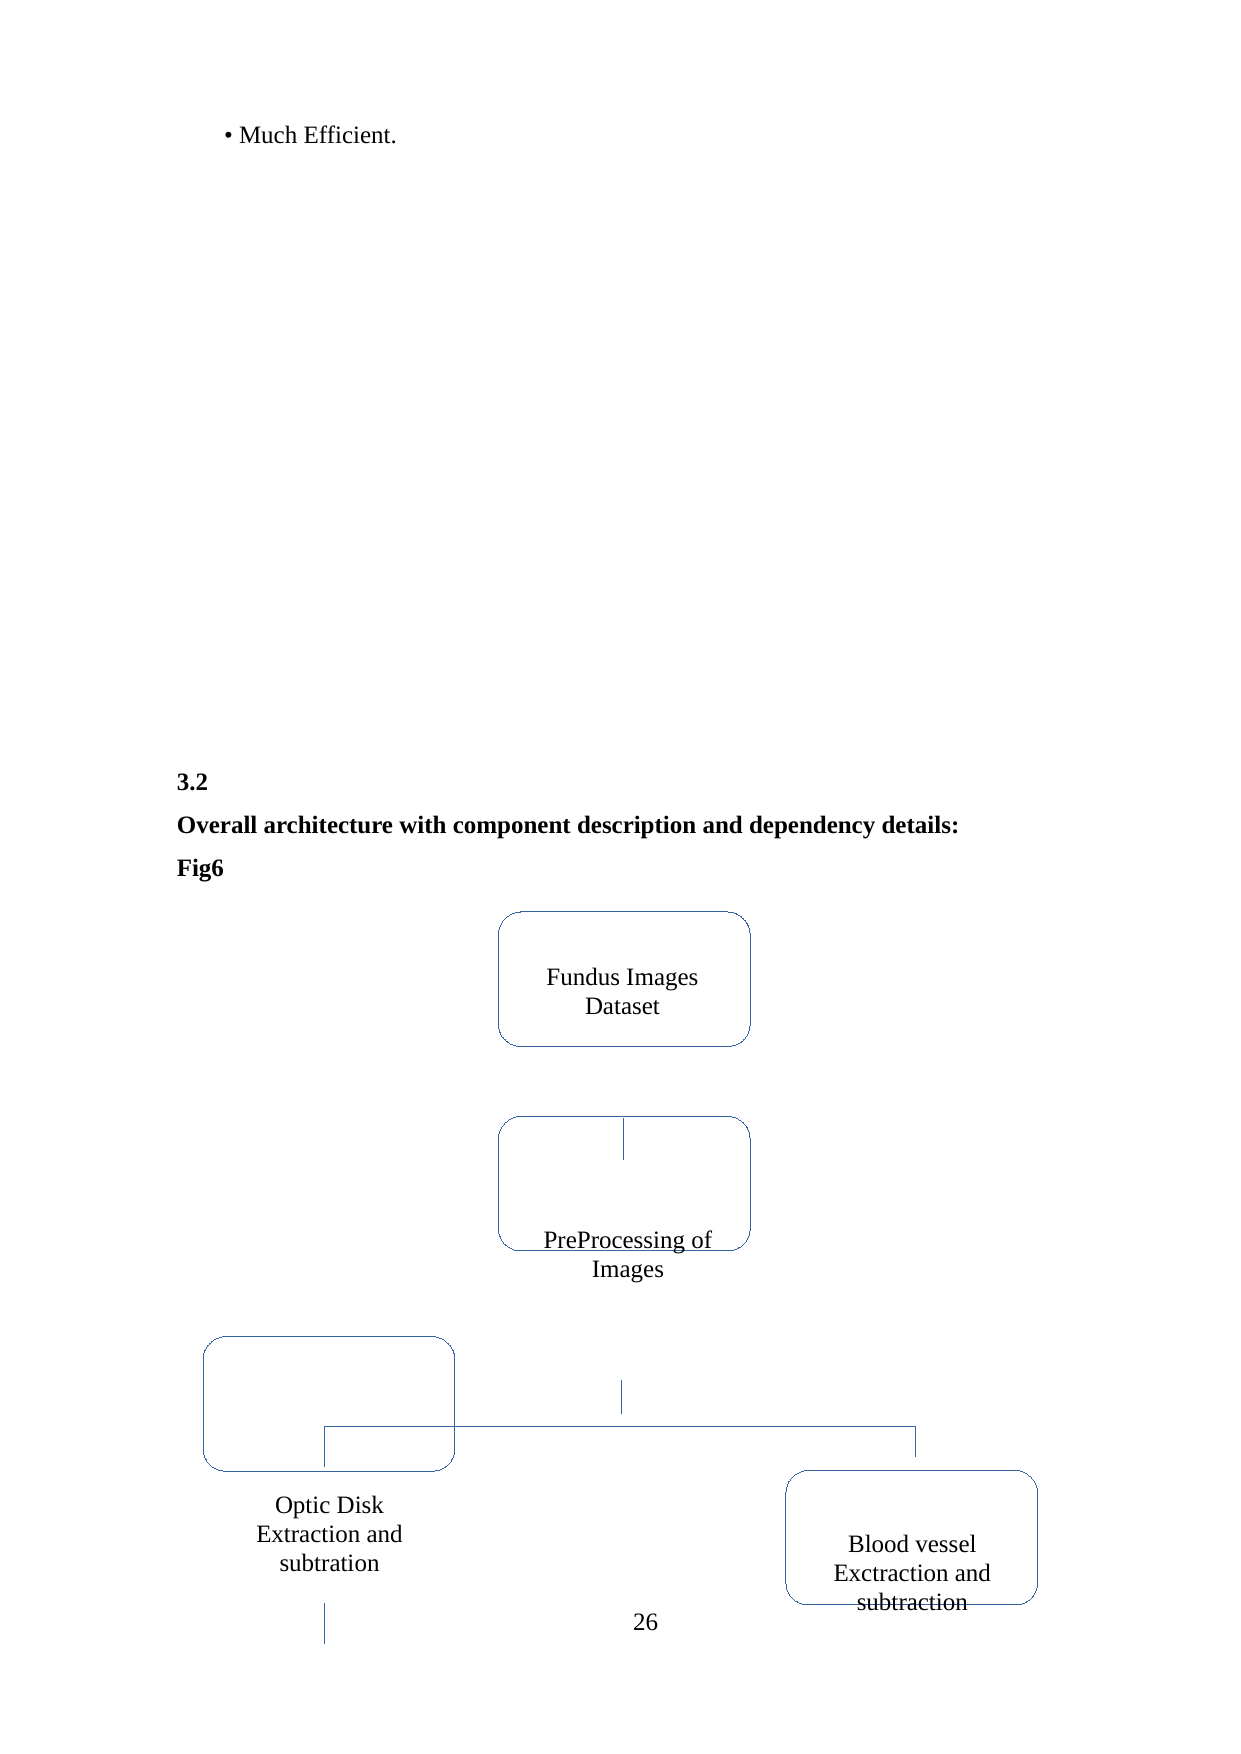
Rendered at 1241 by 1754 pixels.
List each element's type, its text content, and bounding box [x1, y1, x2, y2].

text Overall architecture with component description and dependency details: [177, 810, 1122, 839]
text Fig6 [177, 853, 1122, 882]
text • Much Efficient. [177, 120, 1122, 149]
text 3.2 [177, 767, 1122, 796]
